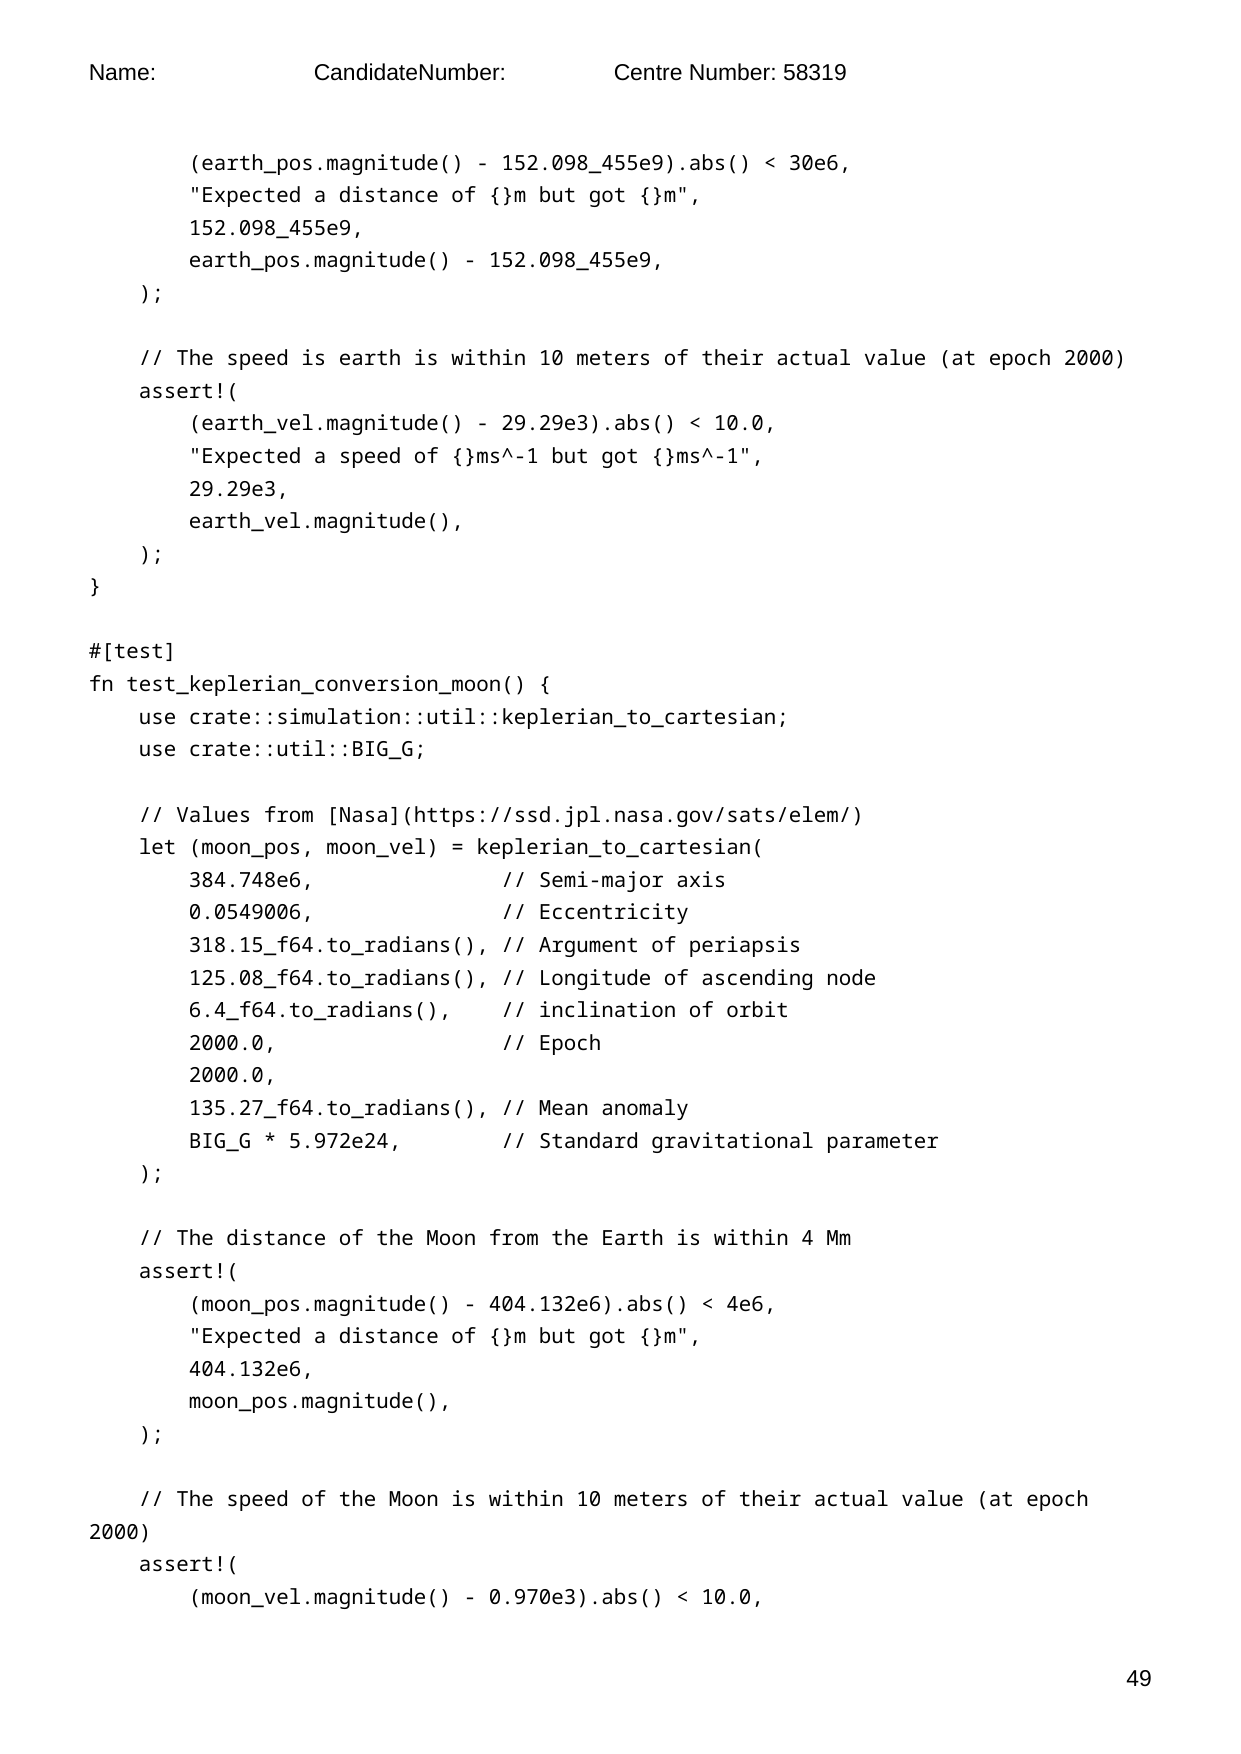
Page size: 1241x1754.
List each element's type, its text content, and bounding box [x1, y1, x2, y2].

text // The distance of the Moon from the Earth is within 4 Mm [88, 1223, 1152, 1252]
text ); [88, 539, 1152, 567]
text 29.29e3, [88, 474, 1152, 502]
text } [88, 571, 1152, 600]
text 152.098_455e9, [88, 213, 1152, 241]
text assert!( [88, 1256, 1152, 1284]
text 2000.0, [88, 1061, 1152, 1089]
text assert!( [88, 376, 1152, 404]
text ); [88, 1158, 1152, 1187]
text // The speed is earth is within 10 meters of their actual value (at epoch 2000) [88, 343, 1152, 372]
text earth_pos.magnitude() - 152.098_455e9, [88, 245, 1152, 274]
text 2000.0, // Epoch [88, 1028, 1152, 1056]
text BIG_G * 5.972e24, // Standard gravitational parameter [88, 1126, 1152, 1154]
text // Values from [Nasa](https://ssd.jpl.nasa.gov/sats/elem/) [88, 800, 1152, 828]
text 0.0549006, // Eccentricity [88, 897, 1152, 926]
text "Expected a distance of {}m but got {}m", [88, 180, 1152, 209]
text #[test] [88, 637, 1152, 665]
text moon_pos.magnitude(), [88, 1387, 1152, 1415]
text earth_vel.magnitude(), [88, 506, 1152, 535]
text 318.15_f64.to_radians(), // Argument of periapsis [88, 930, 1152, 958]
text use crate::util::BIG_G; [88, 734, 1152, 763]
text ); [88, 278, 1152, 306]
text (earth_pos.magnitude() - 152.098_455e9).abs() < 30e6, [88, 148, 1152, 176]
text 125.08_f64.to_radians(), // Longitude of ascending node [88, 963, 1152, 991]
text use crate::simulation::util::keplerian_to_cartesian; [88, 702, 1152, 730]
text (moon_vel.magnitude() - 0.970e3).abs() < 10.0, [88, 1582, 1152, 1611]
text "Expected a distance of {}m but got {}m", [88, 1321, 1152, 1350]
text // The speed of the Moon is within 10 meters of their actual value (at epoch 2000) [88, 1484, 1152, 1545]
text 404.132e6, [88, 1354, 1152, 1382]
text assert!( [88, 1549, 1152, 1578]
text (earth_vel.magnitude() - 29.29e3).abs() < 10.0, [88, 408, 1152, 437]
text ); [88, 1419, 1152, 1448]
text 135.27_f64.to_radians(), // Mean anomaly [88, 1093, 1152, 1122]
text fn test_keplerian_conversion_moon() { [88, 669, 1152, 698]
text (moon_pos.magnitude() - 404.132e6).abs() < 4e6, [88, 1289, 1152, 1317]
text "Expected a speed of {}ms^-1 but got {}ms^-1", [88, 441, 1152, 469]
text 384.748e6, // Semi-major axis [88, 865, 1152, 893]
text let (moon_pos, moon_vel) = keplerian_to_cartesian( [88, 832, 1152, 861]
text 6.4_f64.to_radians(), // inclination of orbit [88, 995, 1152, 1024]
